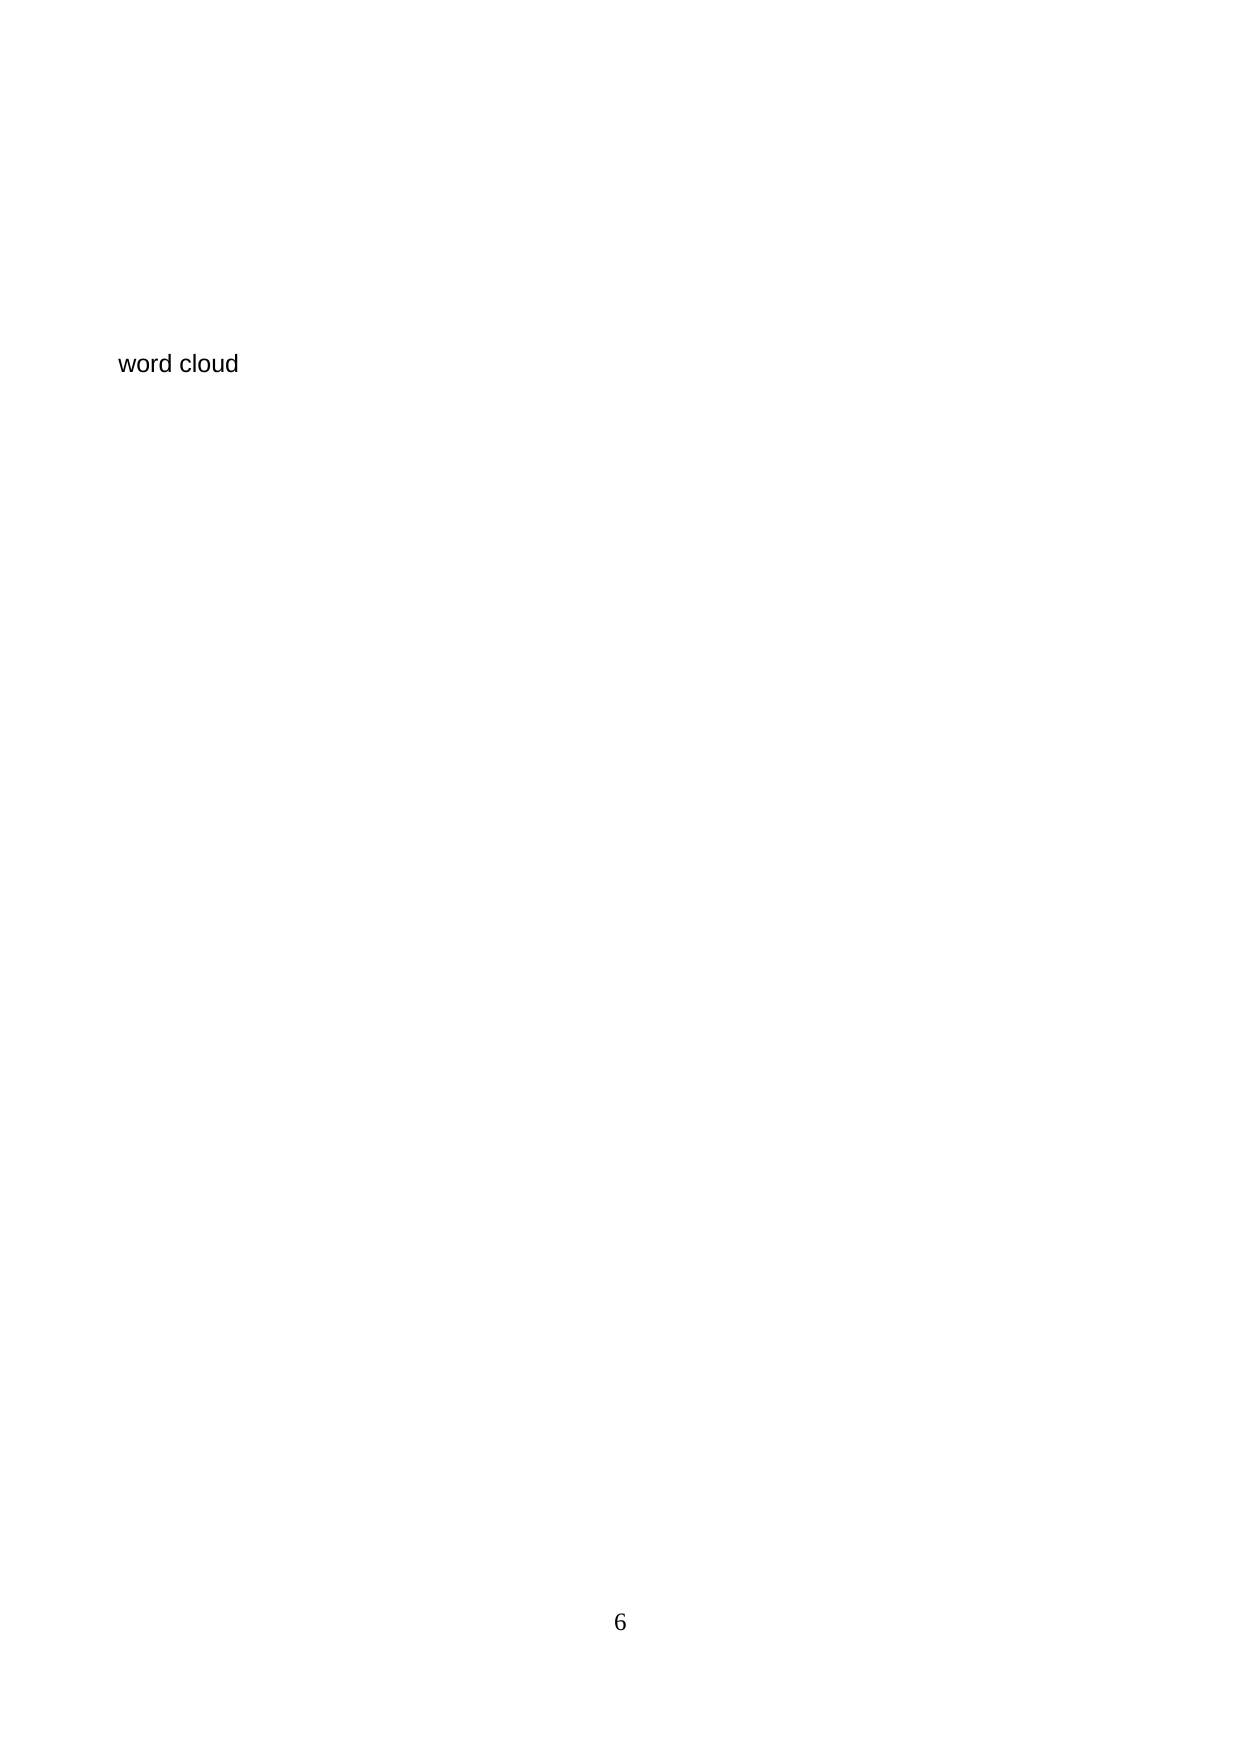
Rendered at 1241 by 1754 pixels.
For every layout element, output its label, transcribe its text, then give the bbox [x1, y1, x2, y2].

text word cloud [118, 349, 1122, 378]
